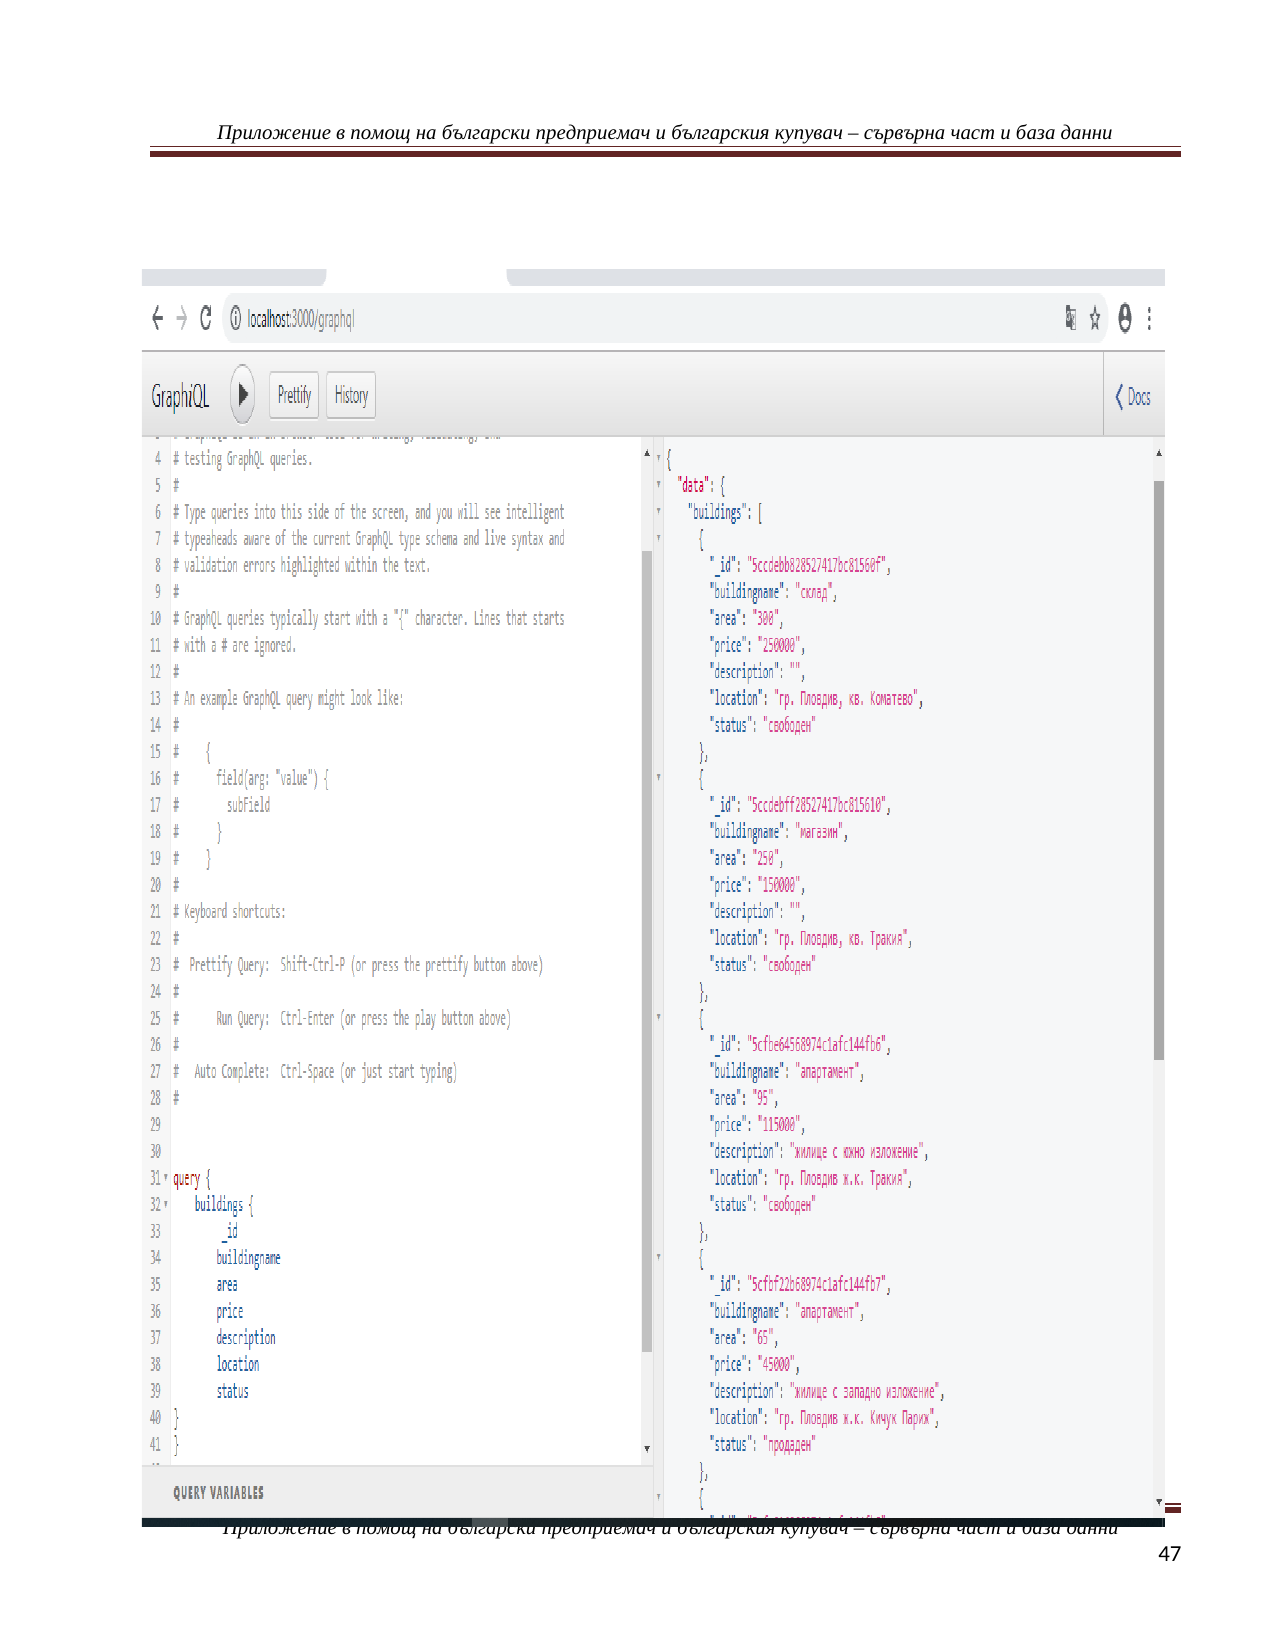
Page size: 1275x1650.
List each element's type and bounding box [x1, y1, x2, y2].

picture [141, 269, 1146, 1527]
